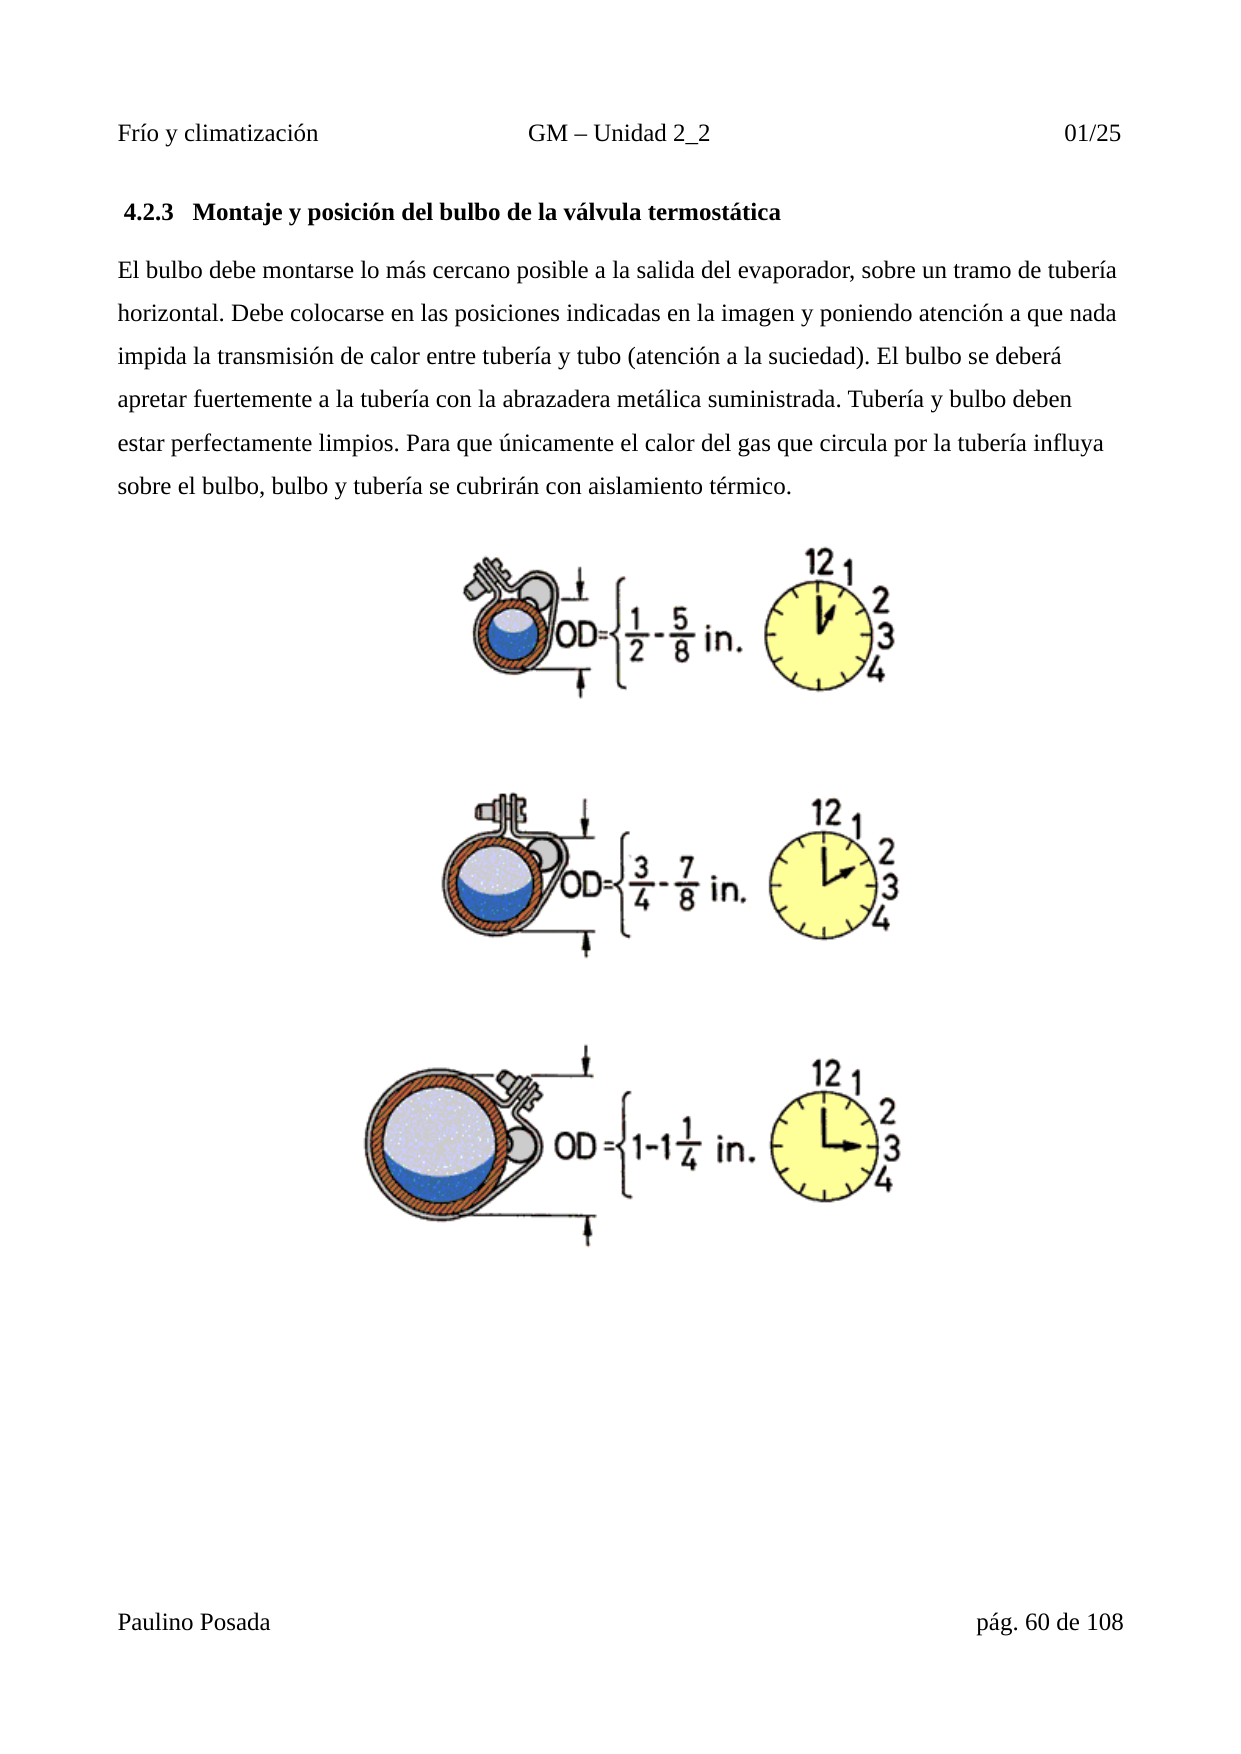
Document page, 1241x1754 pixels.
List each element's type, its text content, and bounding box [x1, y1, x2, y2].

picture [356, 539, 904, 1251]
subtitle Montaje y posición del bulbo de la válvula termostática [117, 197, 1123, 226]
text El bulbo debe montarse lo más cercano posible a la salida del evaporador, sobre un tramo de tubería horizontal. Debe colocarse en las posiciones indicadas en la imagen y poniendo atención a que nada impida la transmisión de calor entre tubería y tubo (atención a la suciedad). El bulbo se deberá apretar fuertemente a la tubería con la abrazadera metálica suministrada. Tubería y bulbo deben estar perfectamente limpios. Para que únicamente el calor del gas que circula por la tubería influya sobre el bulbo, bulbo y tubería se cubrirán con aislamiento térmico. [117, 255, 1123, 499]
